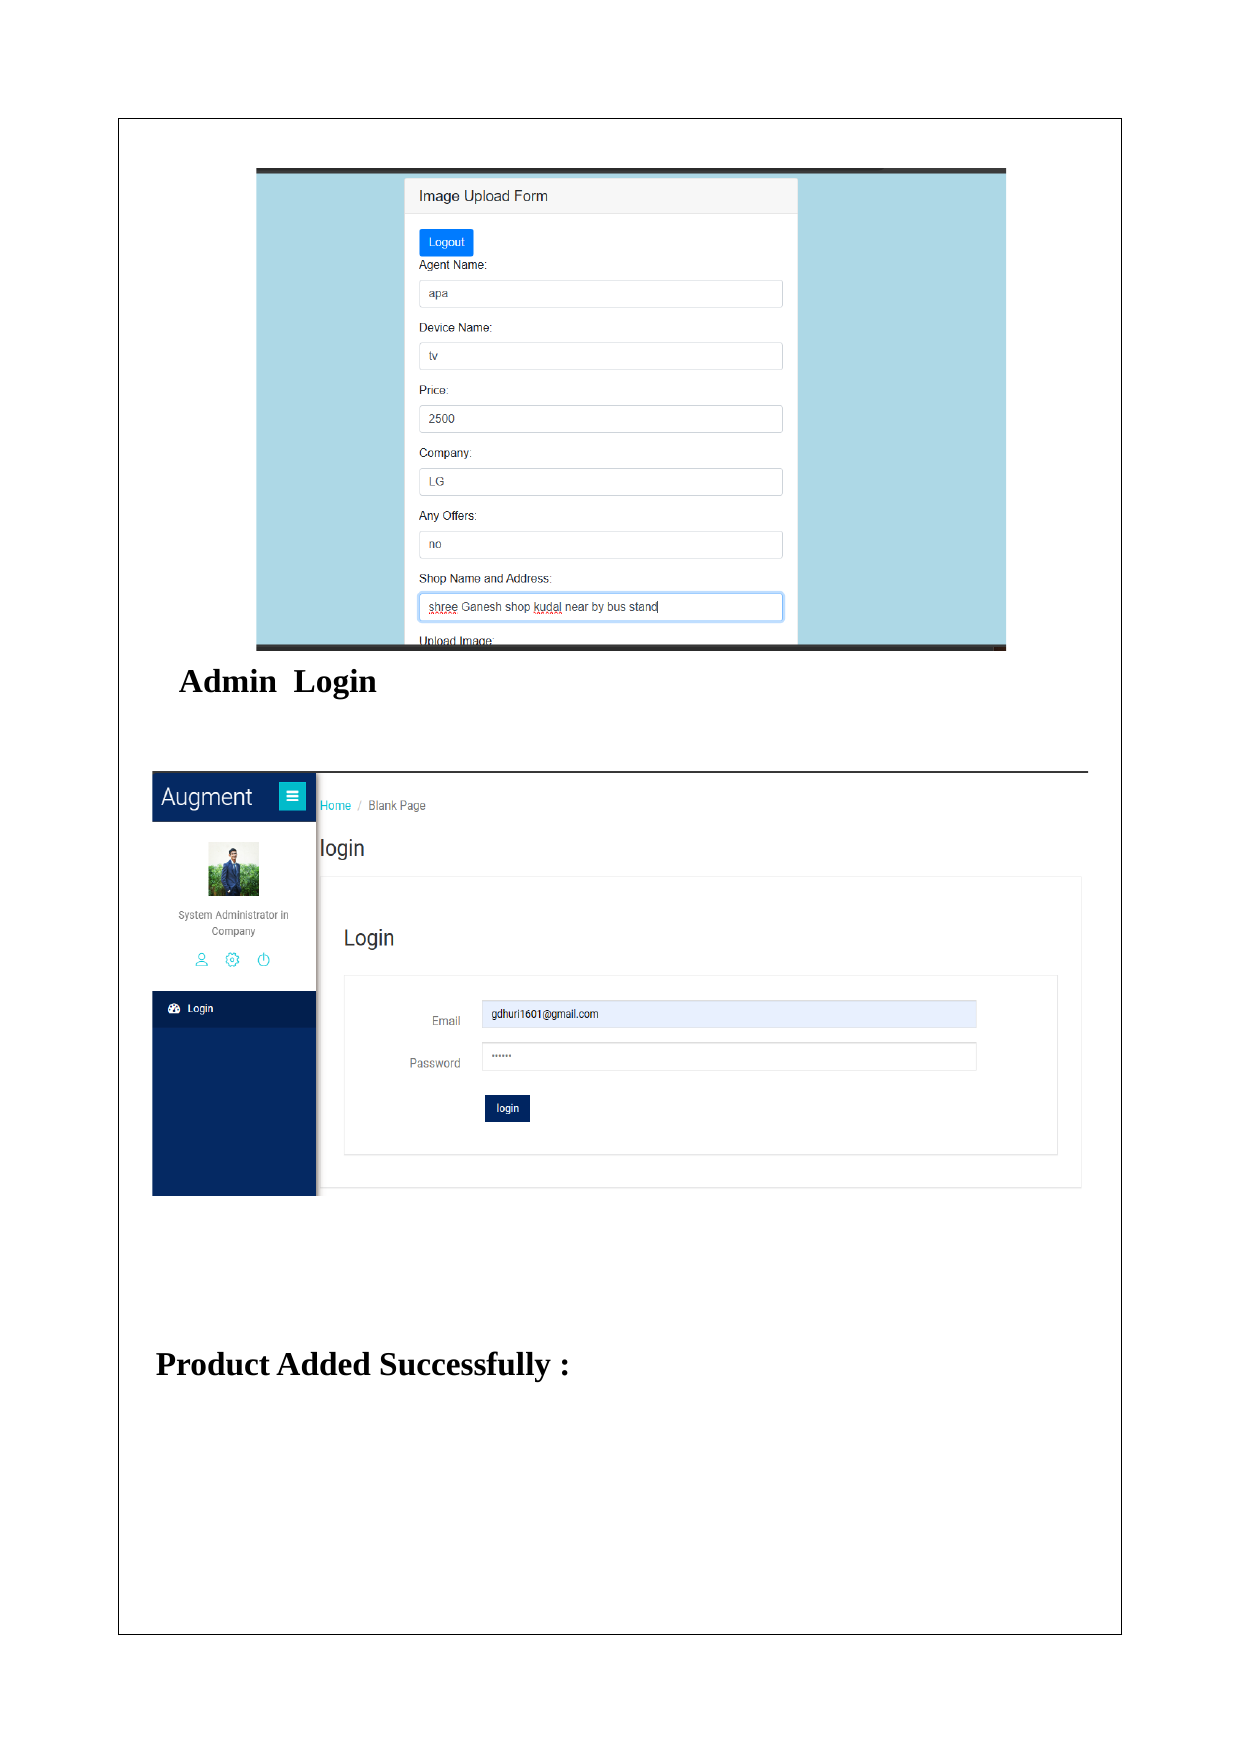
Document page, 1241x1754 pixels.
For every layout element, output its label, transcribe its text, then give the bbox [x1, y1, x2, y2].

text Product Added Successfully : [122, 1344, 1118, 1382]
text Admin Login [122, 662, 1118, 700]
picture [256, 168, 1007, 651]
picture [152, 771, 1089, 1196]
